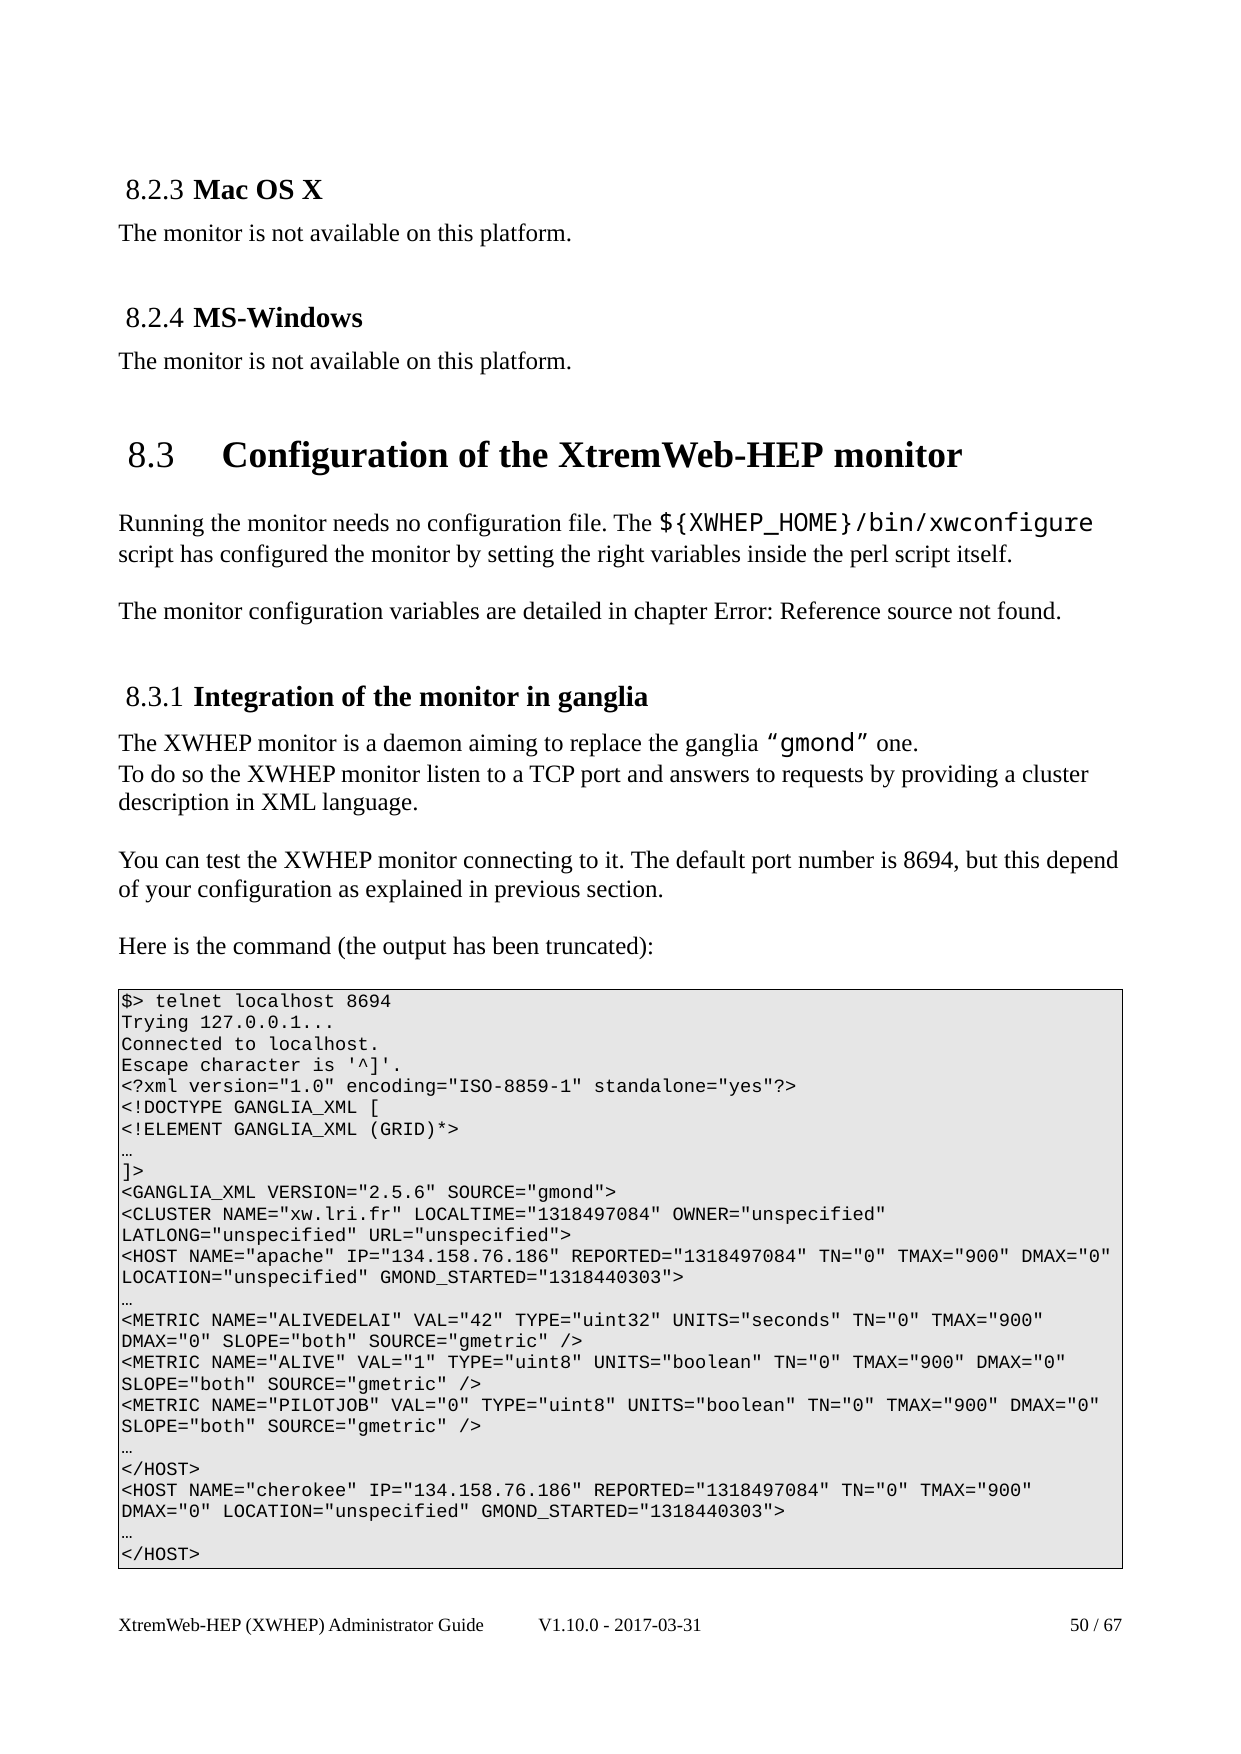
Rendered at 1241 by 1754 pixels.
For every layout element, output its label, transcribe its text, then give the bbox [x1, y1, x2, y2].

text <!DOCTYPE GANGLIA_XML [ [119, 1095, 1122, 1116]
text The monitor is not available on this platform. [118, 346, 1122, 375]
subtitle Integration of the monitor in ganglia [118, 679, 1122, 712]
text </HOST> [119, 1541, 1122, 1568]
text <METRIC NAME="PILOTJOB" VAL="0" TYPE="uint8" UNITS="boolean" TN="0" TMAX="900" DMAX="0" SLOPE="both" SOURCE="gmetric" /> [119, 1392, 1122, 1435]
text <?xml version="1.0" encoding="ISO-8859-1" standalone="yes"?> [119, 1074, 1122, 1095]
text … [119, 1286, 1122, 1307]
text The monitor is not available on this platform. [118, 218, 1122, 247]
text </HOST> [119, 1456, 1122, 1477]
text <CLUSTER NAME="xw.lri.fr" LOCALTIME="1318497084" OWNER="unspecified" LATLONG="unspecified" URL="unspecified"> [119, 1201, 1122, 1244]
text The monitor configuration variables are detailed in chapter Erreur : source de la référence non trouvée. [118, 596, 1122, 625]
text <HOST NAME="apache" IP="134.158.76.186" REPORTED="1318497084" TN="0" TMAX="900" DMAX="0" LOCATION="unspecified" GMOND_STARTED="1318440303"> [119, 1244, 1122, 1286]
text ]> [119, 1159, 1122, 1180]
text … [119, 1520, 1122, 1541]
text The XWHEP monitor is a daemon aiming to replace the ganglia “gmond” one. [118, 725, 1122, 759]
text <METRIC NAME="ALIVE" VAL="1" TYPE="uint8" UNITS="boolean" TN="0" TMAX="900" DMAX="0" SLOPE="both" SOURCE="gmetric" /> [119, 1350, 1122, 1392]
subtitle MS-Windows [118, 300, 1122, 334]
text <METRIC NAME="ALIVEDELAI" VAL="42" TYPE="uint32" UNITS="seconds" TN="0" TMAX="900" DMAX="0" SLOPE="both" SOURCE="gmetric" /> [119, 1307, 1122, 1350]
text … [119, 1137, 1122, 1159]
text $> telnet localhost 8694 [119, 990, 1122, 1010]
text To do so the XWHEP monitor listen to a TCP port and answers to requests by providing a cluster description in XML language. [118, 759, 1122, 816]
text Trying 127.0.0.1... [119, 1010, 1122, 1031]
subtitle Configuration of the XtremWeb-HEP monitor [118, 433, 1122, 476]
text <!ELEMENT GANGLIA_XML (GRID)*> [119, 1116, 1122, 1137]
text Connected to localhost. [119, 1031, 1122, 1052]
text <GANGLIA_XML VERSION="2.5.6" SOURCE="gmond"> [119, 1180, 1122, 1201]
text Escape character is '^]'. [119, 1052, 1122, 1074]
text You can test the XWHEP monitor connecting to it. The default port number is 8694, but this depend of your configuration as explained in previous section. [118, 845, 1122, 902]
text <HOST NAME="cherokee" IP="134.158.76.186" REPORTED="1318497084" TN="0" TMAX="900" DMAX="0" LOCATION="unspecified" GMOND_STARTED="1318440303"> [119, 1477, 1122, 1520]
text Running the monitor needs no configuration file. The ${XWHEP_HOME}/bin/xwconfigure script has configured the monitor by setting the right variables inside the perl script itself. [118, 504, 1122, 567]
subtitle Mac OS X [118, 172, 1122, 205]
text Here is the command (the output has been truncated): [118, 931, 1122, 960]
text … [119, 1435, 1122, 1456]
